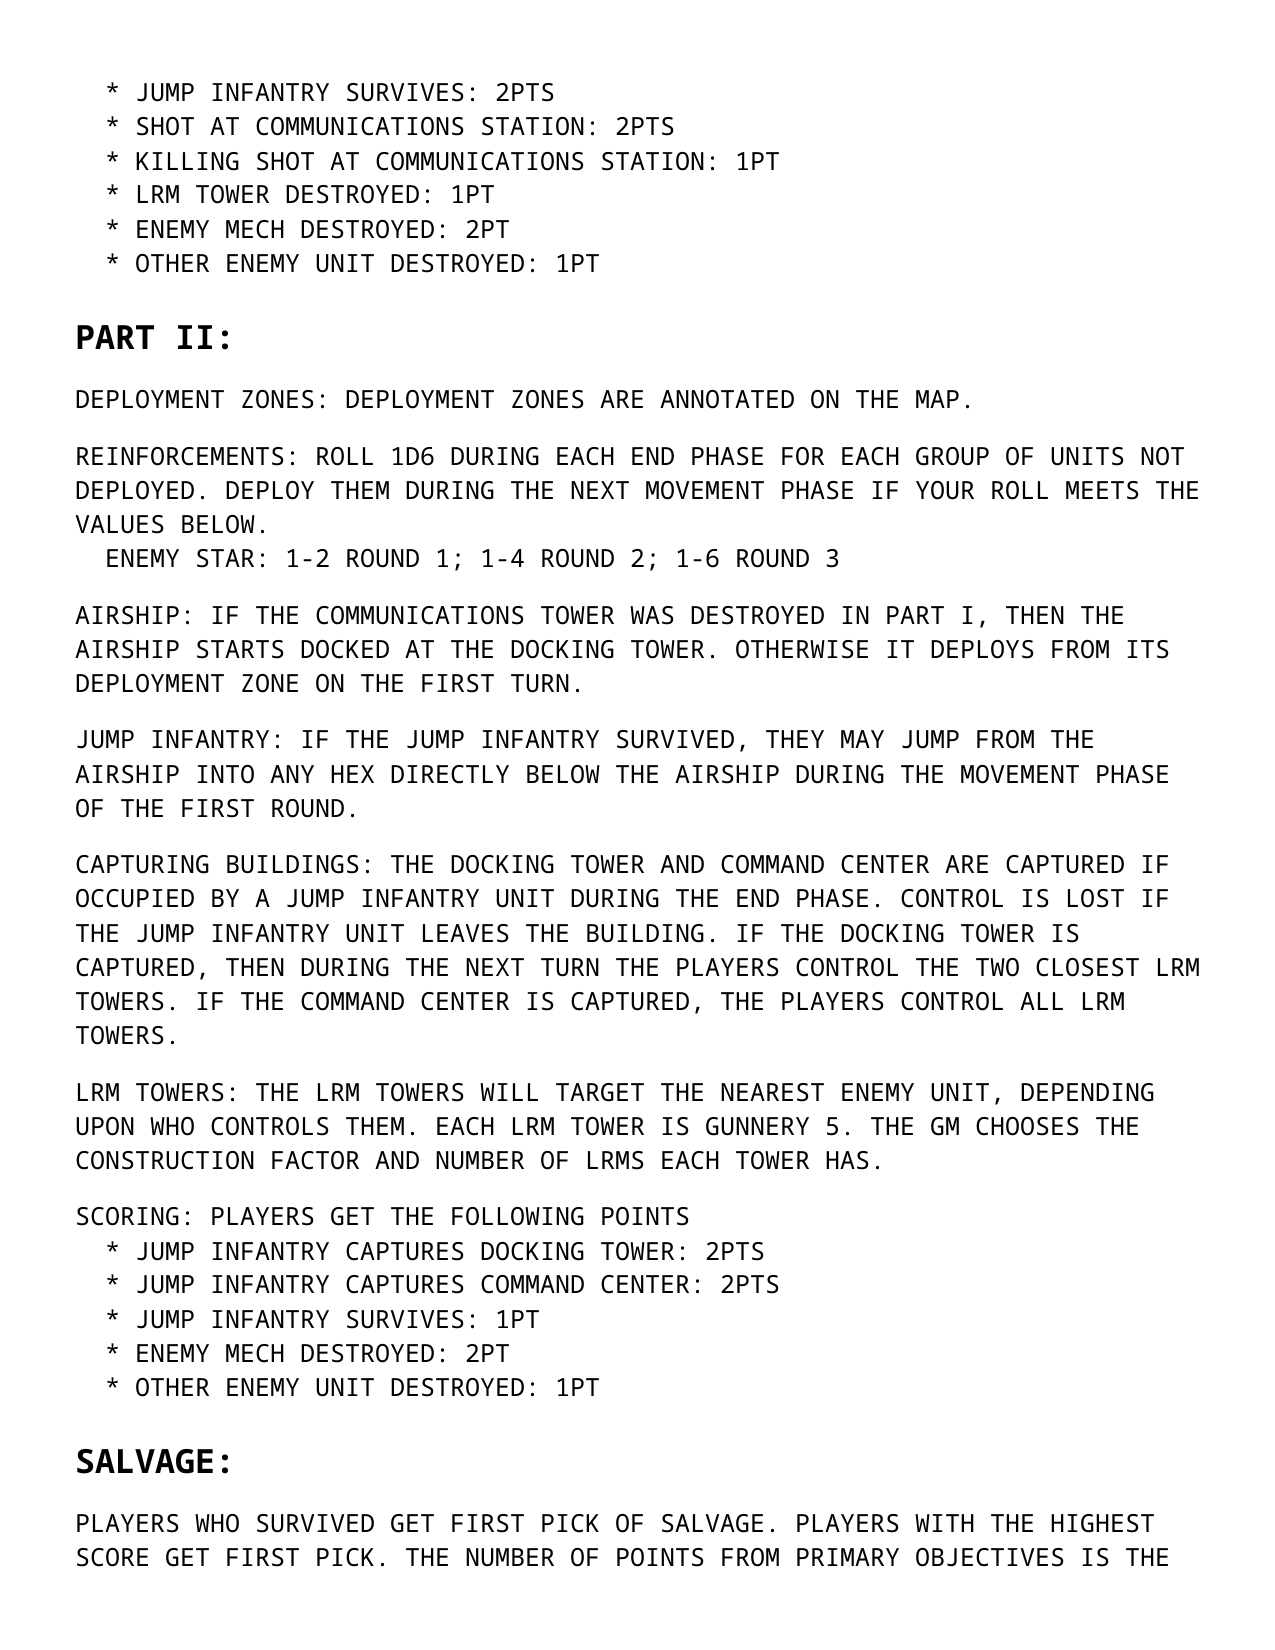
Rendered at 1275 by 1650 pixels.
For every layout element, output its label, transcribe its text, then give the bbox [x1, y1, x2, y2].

text * JUMP INFANTRY CAPTURES DOCKING TOWER: 2PTS * JUMP INFANTRY CAPTURES COMMAND CENTER: 2PTS * JUMP INFANTRY SURVIVES: 1PT * ENEMY MECH DESTROYED: 2PT * OTHER ENEMY UNIT DESTROYED: 1PT SALVAGE: [75, 1233, 1200, 1483]
text REINFORCEMENTS: ROLL 1D6 DURING EACH END PHASE FOR EACH GROUP OF UNITS NOT DEPLOYED. DEPLOY THEM DURING THE NEXT MOVEMENT PHASE IF YOUR ROLL MEETS THE VALUES BELOW. [75, 438, 1200, 541]
text SCORING: PLAYERS GET THE FOLLOWING POINTS [75, 1199, 1200, 1233]
text JUMP INFANTRY: IF THE JUMP INFANTRY SURVIVED, THEY MAY JUMP FROM THE AIRSHIP INTO ANY HEX DIRECTLY BELOW THE AIRSHIP DURING THE MOVEMENT PHASE OF THE FIRST ROUND. [75, 722, 1200, 824]
text PART II: [75, 313, 1200, 359]
text DEPLOYMENT ZONES: DEPLOYMENT ZONES ARE ANNOTATED ON THE MAP. [75, 382, 1200, 416]
text ENEMY STAR: 1-2 ROUND 1; 1-4 ROUND 2; 1-6 ROUND 3 [75, 541, 1200, 574]
text LRM TOWERS: THE LRM TOWERS WILL TARGET THE NEAREST ENEMY UNIT, DEPENDING UPON WHO CONTROLS THEM. EACH LRM TOWER IS GUNNERY 5. THE GM CHOOSES THE CONSTRUCTION FACTOR AND NUMBER OF LRMS EACH TOWER HAS. [75, 1074, 1200, 1176]
text CAPTURING BUILDINGS: THE DOCKING TOWER AND COMMAND CENTER ARE CAPTURED IF OCCUPIED BY A JUMP INFANTRY UNIT DURING THE END PHASE. CONTROL IS LOST IF THE JUMP INFANTRY UNIT LEAVES THE BUILDING. IF THE DOCKING TOWER IS CAPTURED, THEN DURING THE NEXT TURN THE PLAYERS CONTROL THE TWO CLOSEST LRM TOWERS. IF THE COMMAND CENTER IS CAPTURED, THE PLAYERS CONTROL ALL LRM TOWERS. [75, 847, 1200, 1051]
text AIRSHIP: IF THE COMMUNICATIONS TOWER WAS DESTROYED IN PART I, THEN THE AIRSHIP STARTS DOCKED AT THE DOCKING TOWER. OTHERWISE IT DEPLOYS FROM ITS DEPLOYMENT ZONE ON THE FIRST TURN. [75, 597, 1200, 699]
text * JUMP INFANTRY SURVIVES: 2PTS * SHOT AT COMMUNICATIONS STATION: 2PTS * KILLING SHOT AT COMMUNICATIONS STATION: 1PT * LRM TOWER DESTROYED: 1PT * ENEMY MECH DESTROYED: 2PT * OTHER ENEMY UNIT DESTROYED: 1PT [75, 75, 1200, 313]
text PLAYERS WHO SURVIVED GET FIRST PICK OF SALVAGE. PLAYERS WITH THE HIGHEST SCORE GET FIRST PICK. THE NUMBER OF POINTS FROM PRIMARY OBJECTIVES IS THE [75, 1506, 1200, 1574]
